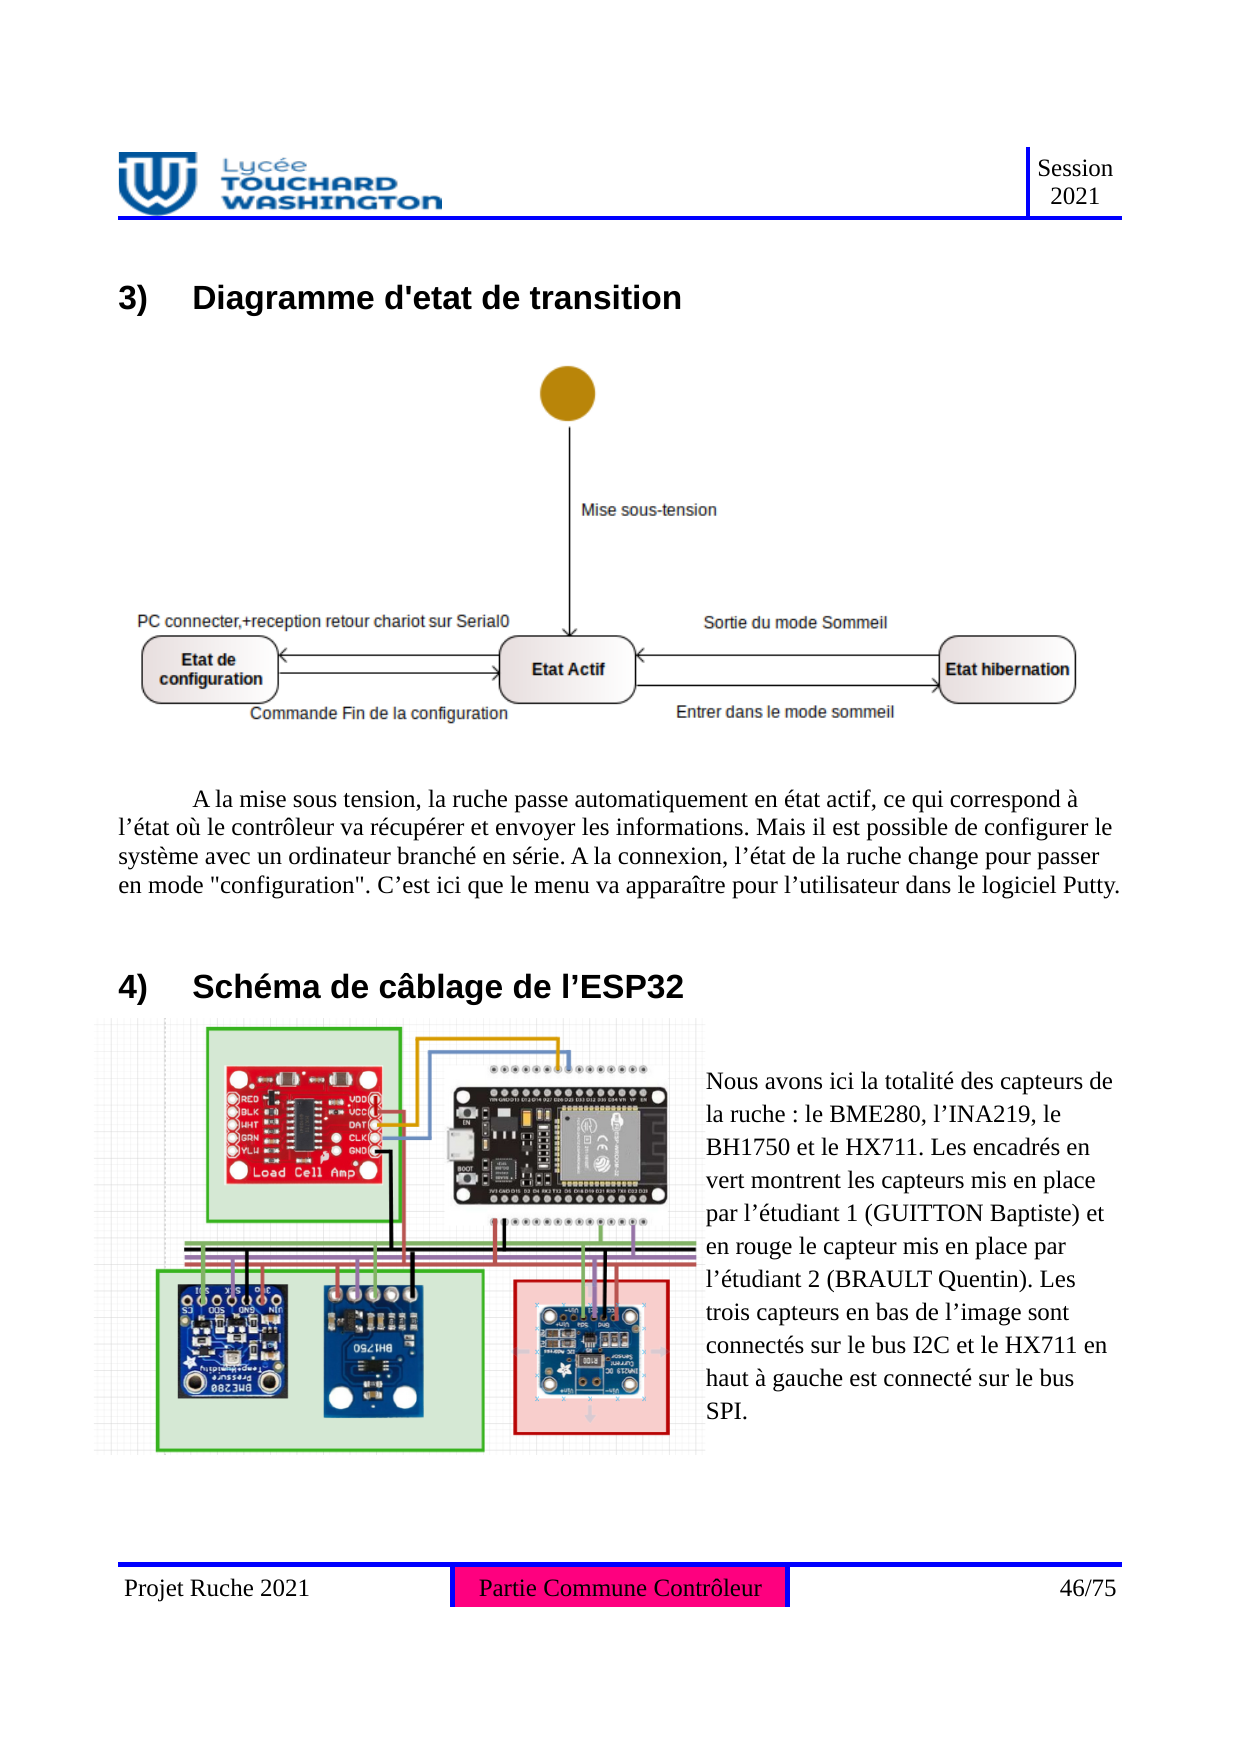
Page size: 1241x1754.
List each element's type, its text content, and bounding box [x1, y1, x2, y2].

subtitle Diagramme d'etat de transition [118, 278, 1122, 316]
picture [93, 1018, 706, 1455]
subtitle Schéma de câblage de l’ESP32 [118, 967, 1122, 1006]
picture [118, 152, 442, 216]
picture [110, 347, 1090, 755]
text Nous avons ici la totalité des capteurs de la ruche : le BME280, l’INA219, le BH1750 et le HX711. Les encadrés en vert montrent les capteurs mis en place par l’étudiant 1 (GUITTON Baptiste) et en rouge le capteur mis en place par l’étudiant 2 (BRAULT Quentin). Les trois capteurs en bas de l’image sont connectés sur le bus I2C et le HX711 en haut à gauche est connecté sur le bus SPI. [706, 1066, 1122, 1425]
text A la mise sous tension, la ruche passe automatiquement en état actif, ce qui correspond à l’état où le contrôleur va récupérer et envoyer les informations. Mais il est possible de configurer le système avec un ordinateur branché en série. A la connexion, l’état de la ruche change pour passer en mode "configuration". C’est ici que le menu va apparaître pour l’utilisateur dans le logiciel Putty. [118, 784, 1122, 899]
